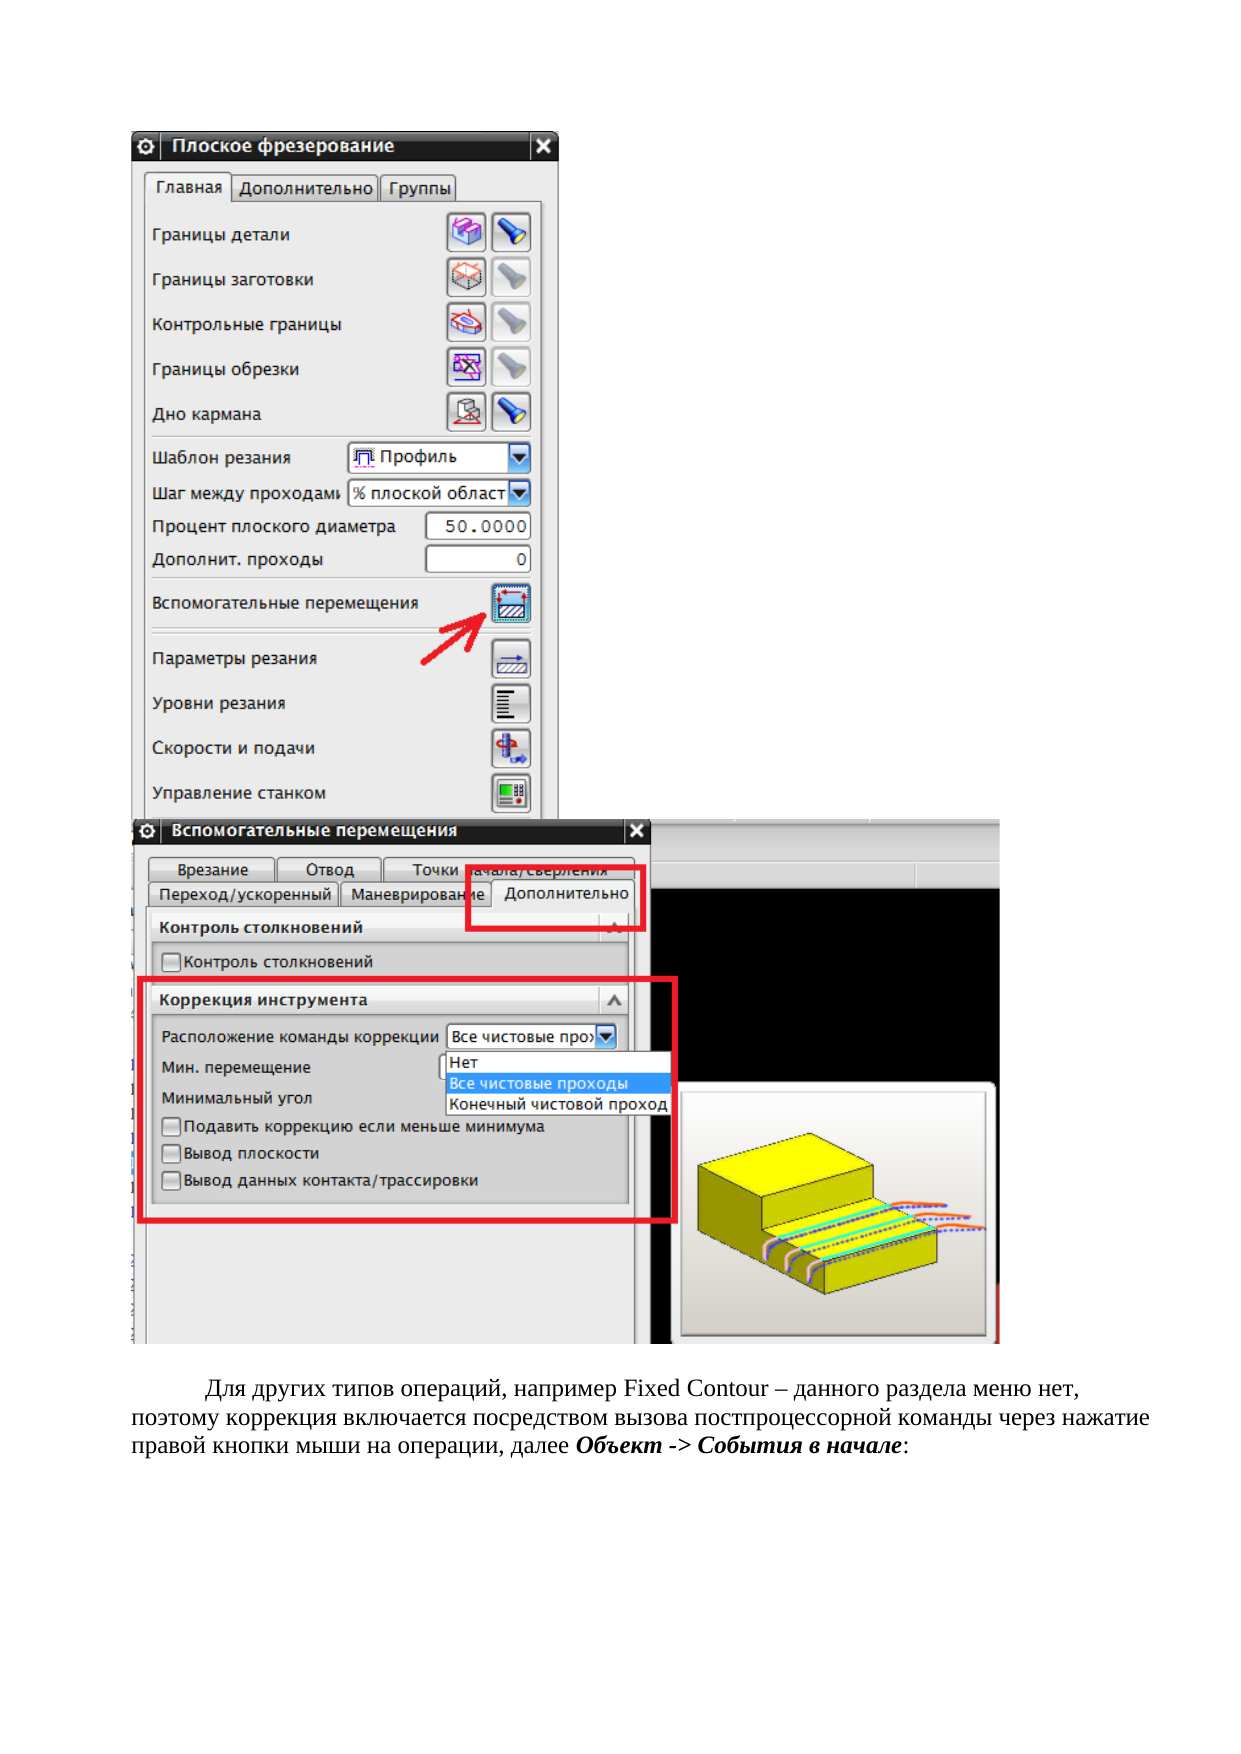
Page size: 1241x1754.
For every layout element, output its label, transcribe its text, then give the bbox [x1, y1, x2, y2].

text Для других типов операций, например Fixed Contour – данного раздела меню нет, поэтому коррекция включается посредством вызова постпроцессорной команды через нажатие правой кнопки мыши на операции, далее Объект -> События в начале: [131, 1373, 1152, 1459]
picture [131, 131, 1000, 1344]
